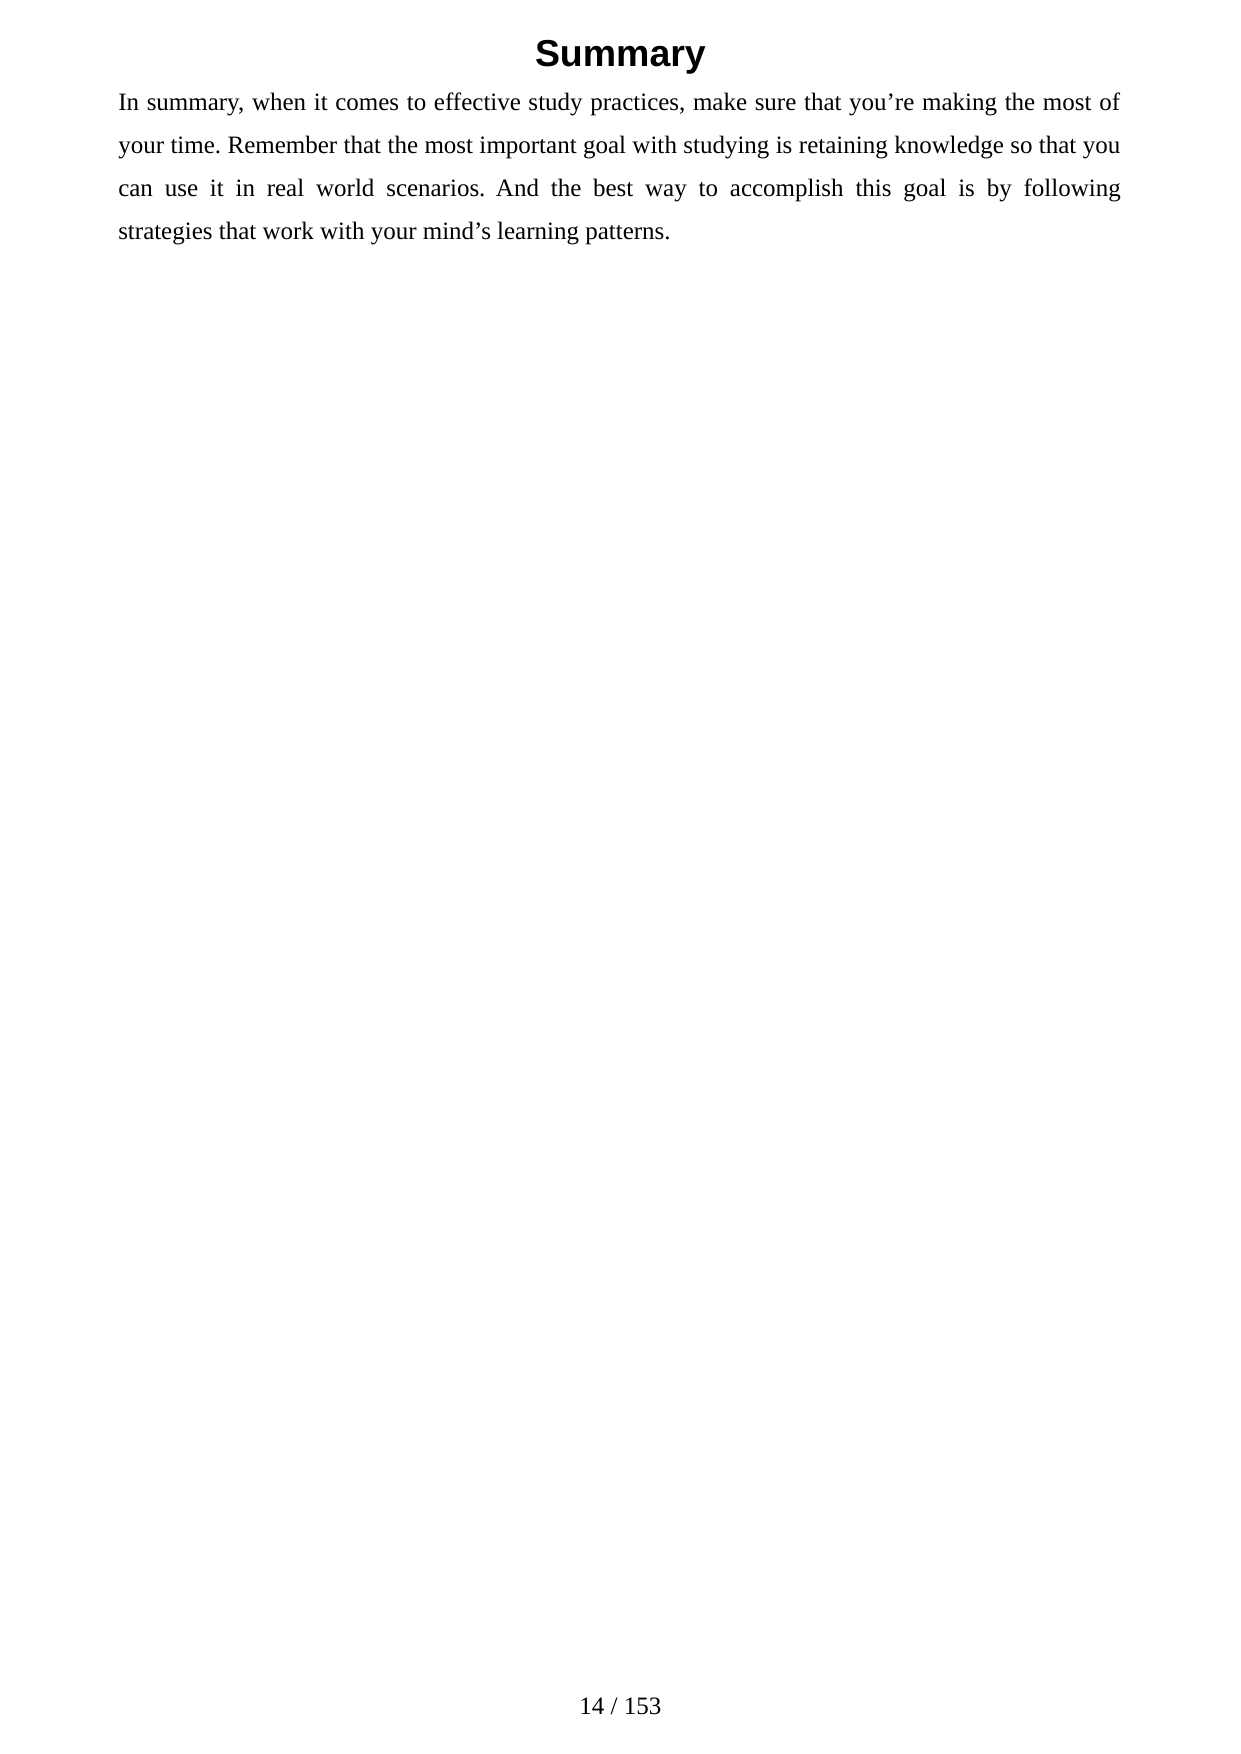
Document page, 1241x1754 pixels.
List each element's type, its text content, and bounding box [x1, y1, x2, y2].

text In summary, when it comes to effective study practices, make sure that you’re making the most of your time. Remember that the most important goal with studying is retaining knowledge so that you can use it in real world scenarios. And the best way to accomplish this goal is by following strategies that work with your mind’s learning patterns. [118, 87, 1122, 245]
subtitle Summary [118, 31, 1122, 74]
